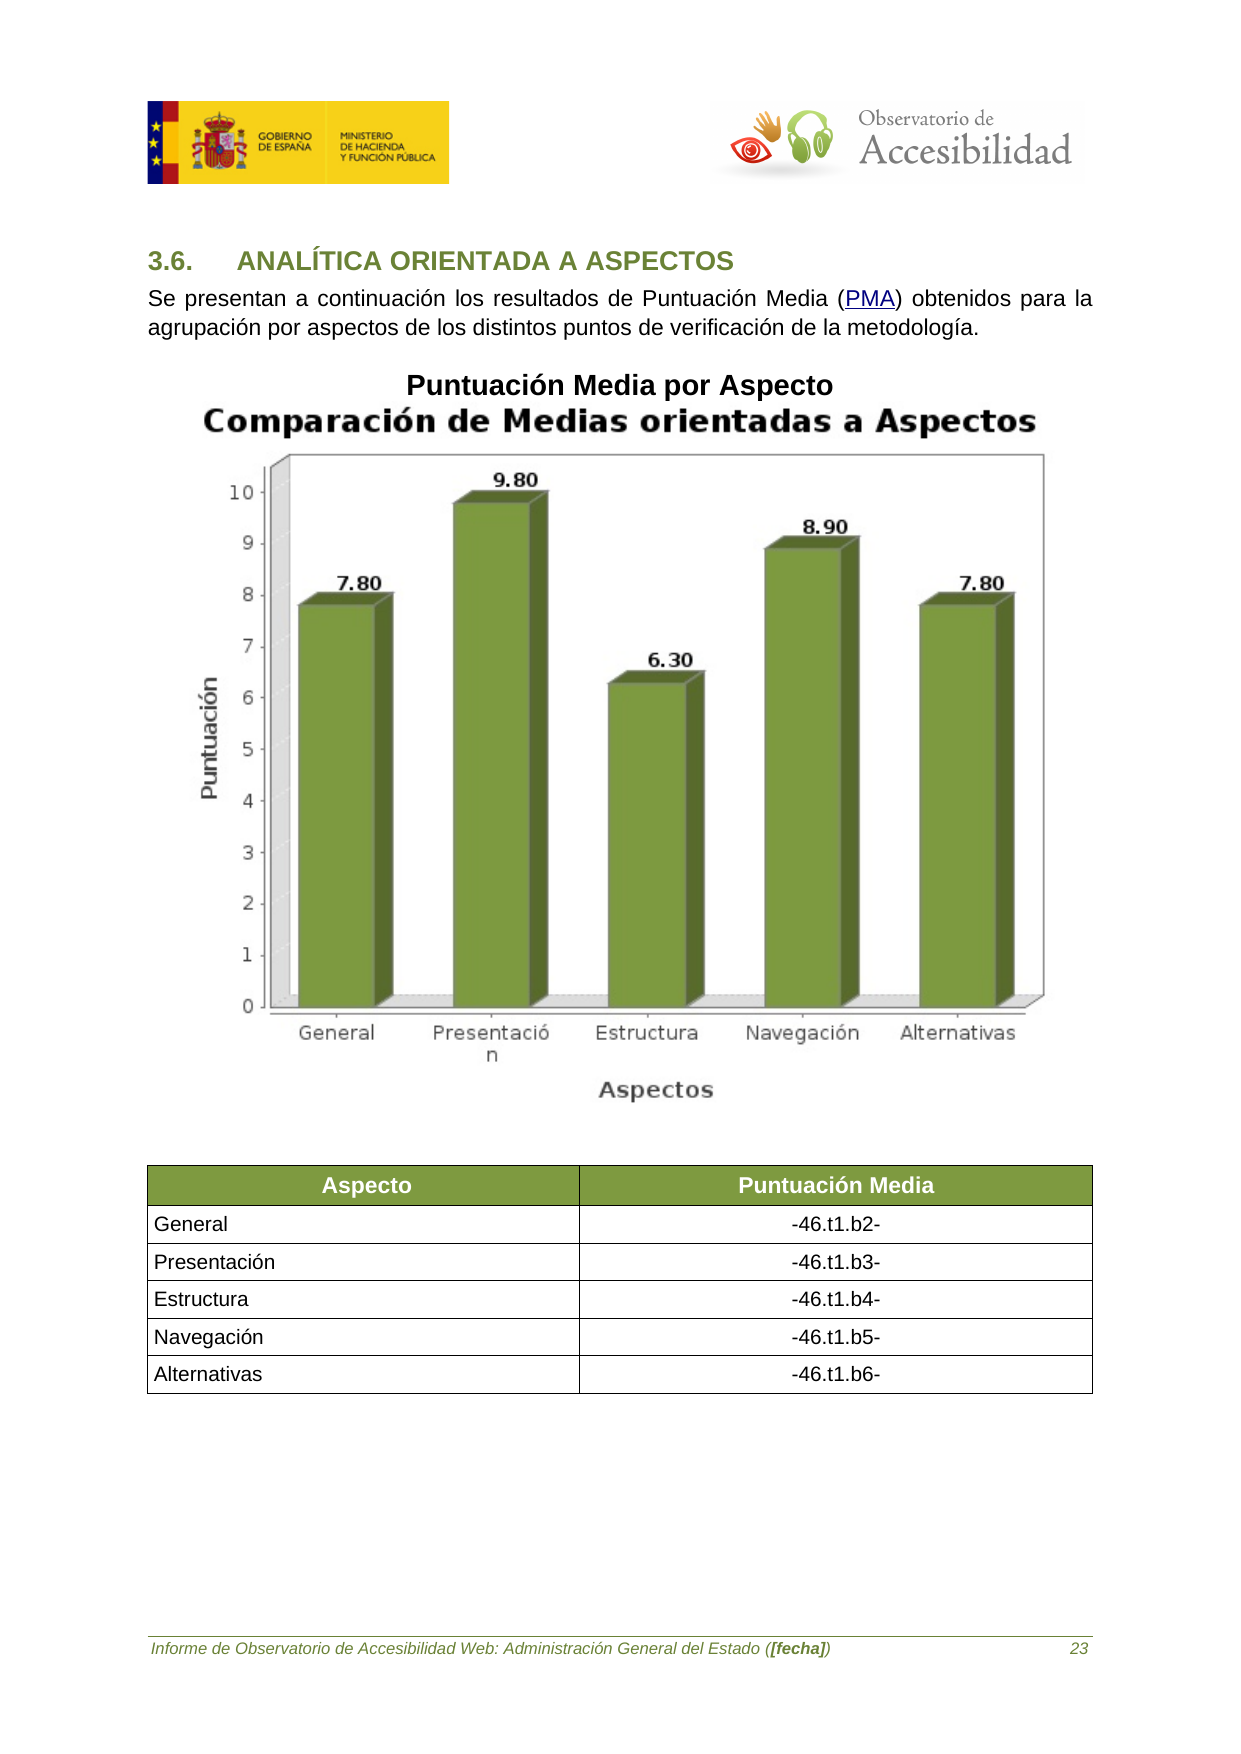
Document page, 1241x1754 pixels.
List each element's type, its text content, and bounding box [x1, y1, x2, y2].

text Puntuación Media por Aspecto [148, 368, 1092, 402]
table_cell Alternativas [148, 1356, 579, 1392]
table_cell General [148, 1206, 579, 1242]
table_cell -46.t1.b3- [580, 1244, 1092, 1280]
table_header Aspecto [148, 1166, 579, 1205]
table_cell -46.t1.b2- [580, 1206, 1092, 1242]
table_cell Navegación [148, 1319, 579, 1355]
text Se presentan a continuación los resultados de Puntuación Media (PMA) obtenidos para la agrupación por aspectos de los distintos puntos de verificación de la metodología. [148, 285, 1092, 341]
table_cell -46.t1.b5- [580, 1319, 1092, 1355]
table_cell -46.t1.b4- [580, 1281, 1092, 1317]
table_cell Presentación [148, 1244, 579, 1280]
table_cell Estructura [148, 1281, 579, 1317]
picture [178, 401, 1062, 1112]
table_header Puntuación Media [580, 1166, 1092, 1205]
table_cell -46.t1.b6- [580, 1356, 1092, 1392]
picture [710, 101, 1086, 184]
picture [147, 101, 450, 184]
subtitle Analítica orientada a aspectos [148, 245, 1092, 276]
